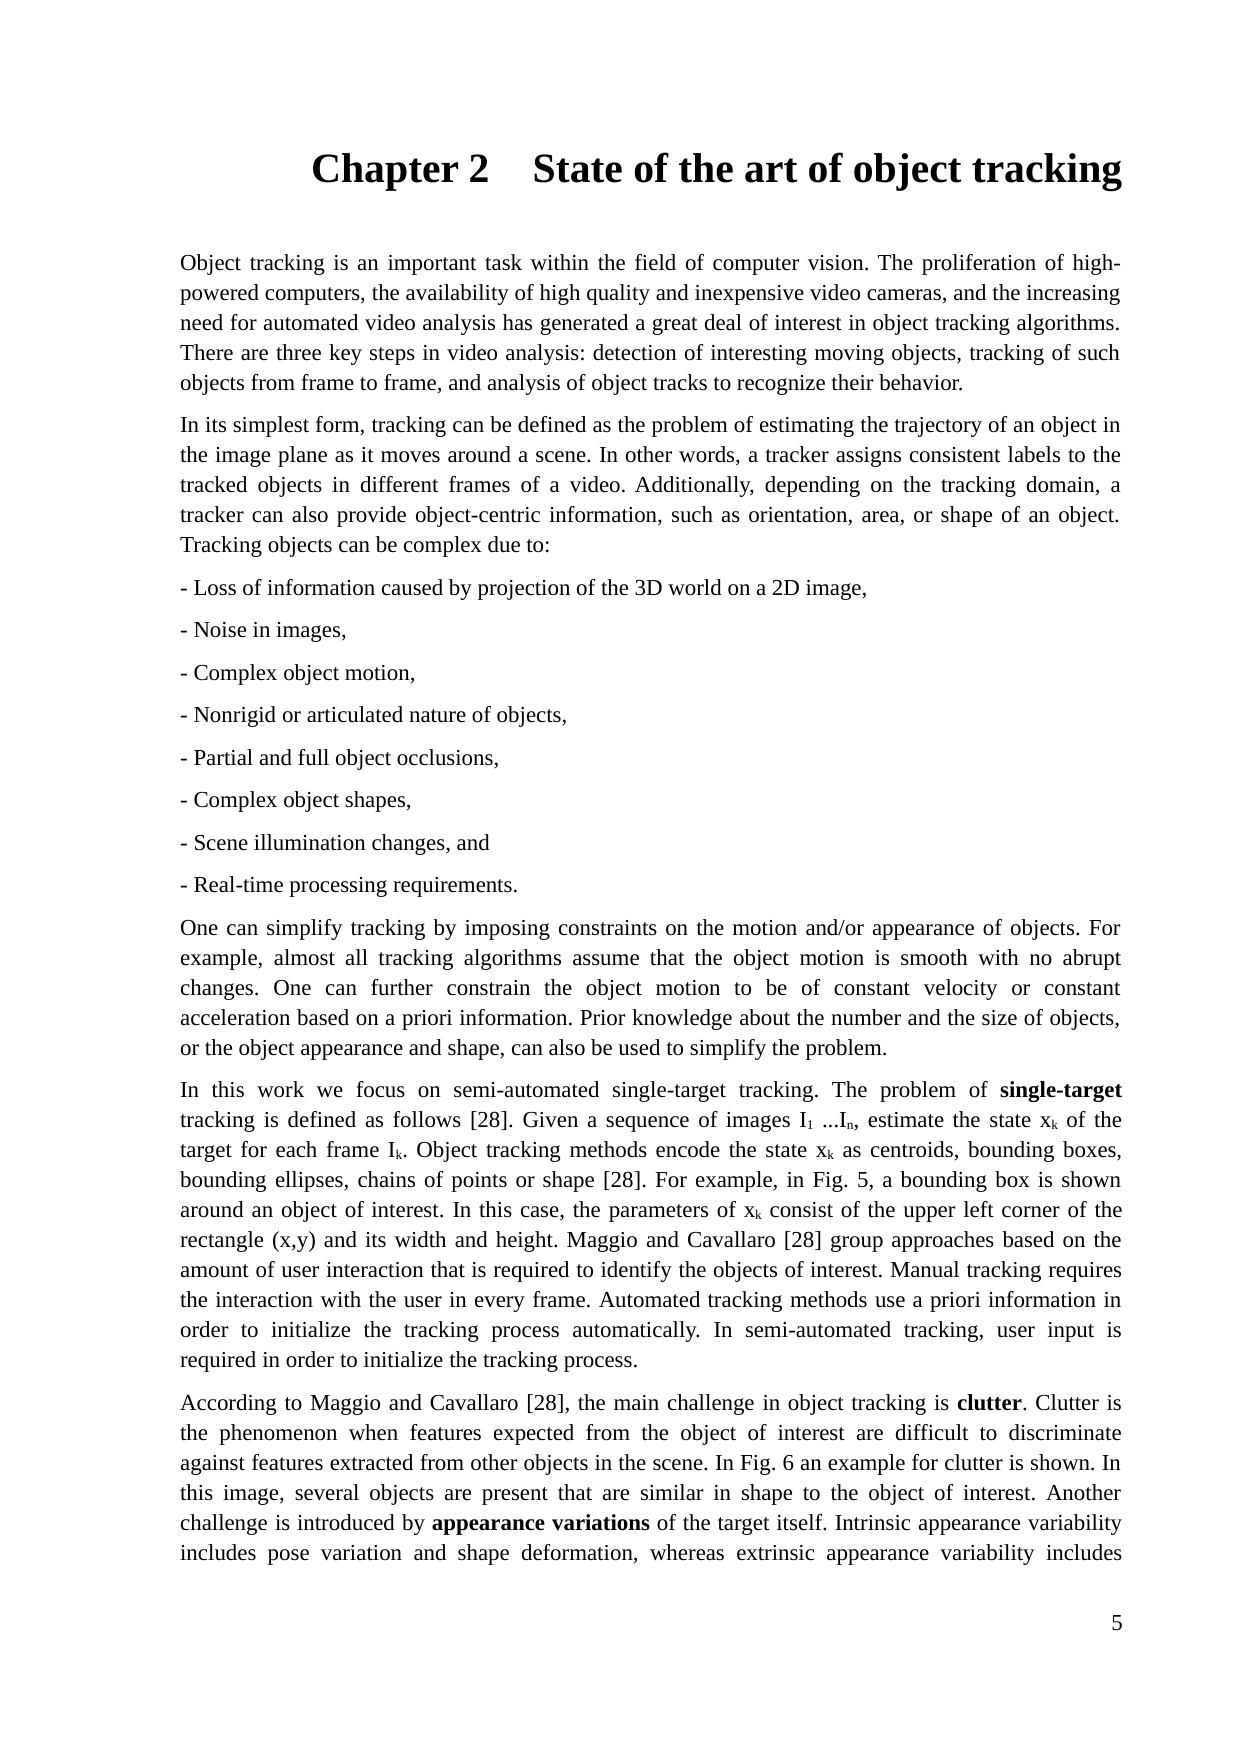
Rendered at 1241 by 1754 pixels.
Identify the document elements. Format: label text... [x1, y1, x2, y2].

text In its simplest form, tracking can be defined as the problem of estimating the trajectory of an object in the image plane as it moves around a scene. In other words, a tracker assigns consistent labels to the tracked objects in different frames of a video. Additionally, depending on the tracking domain, a tracker can also provide object-centric information, such as orientation, area, or shape of an object. Tracking objects can be complex due to: [180, 408, 1122, 558]
text Object tracking is an important task within the field of computer vision. The proliferation of high-powered computers, the availability of high quality and inexpensive video cameras, and the increasing need for automated video analysis has generated a great deal of interest in object tracking algorithms. There are three key steps in video analysis: detection of interesting moving objects, tracking of such objects from frame to frame, and analysis of object tracks to recognize their behavior. [180, 246, 1122, 396]
text According to Maggio and Cavallaro [28], the main challenge in object tracking is clutter. Clutter is the phenomenon when features expected from the object of interest are difficult to discriminate against features extracted from other objects in the scene. In Fig. 6 an example for clutter is shown. In this image, several objects are present that are similar in shape to the object of interest. Another challenge is introduced by appearance variations of the target itself. Intrinsic appearance variability includes pose variation and shape deformation, whereas extrinsic appearance variability includes [180, 1386, 1122, 1566]
text - Real-time processing requirements. [180, 868, 1122, 898]
text - Complex object motion, [180, 656, 1122, 686]
text - Noise in images, [180, 613, 1122, 643]
text One can simplify tracking by imposing constraints on the motion and/or appearance of objects. For example, almost all tracking algorithms assume that the object motion is smooth with no abrupt changes. One can further constrain the object motion to be of constant velocity or constant acceleration based on a priori information. Prior knowledge about the number and the size of objects, or the object appearance and shape, can also be used to simplify the problem. [180, 911, 1122, 1061]
text - Nonrigid or articulated nature of objects, [180, 698, 1122, 728]
text - Partial and full object occlusions, [180, 741, 1122, 771]
text - Scene illumination changes, and [180, 826, 1122, 856]
subtitle State of the art of object tracking [180, 143, 1122, 191]
text - Loss of information caused by projection of the 3D world on a 2D image, [180, 571, 1122, 601]
text - Complex object shapes, [180, 783, 1122, 813]
text In this work we focus on semi-automated single-target tracking. The problem of single-target tracking is defined as follows [28]. Given a sequence of images I1 ...In, estimate the state xk of the target for each frame Ik. Object tracking methods encode the state xk as centroids, bounding boxes, bounding ellipses, chains of points or shape [28]. For example, in Fig. 5, a bounding box is shown around an object of interest. In this case, the parameters of xk consist of the upper left corner of the rectangle (x,y) and its width and height. Maggio and Cavallaro [28] group approaches based on the amount of user interaction that is required to identify the objects of interest. Manual tracking requires the interaction with the user in every frame. Automated tracking methods use a priori information in order to initialize the tracking process automatically. In semi-automated tracking, user input is required in order to initialize the tracking process. [180, 1073, 1122, 1373]
